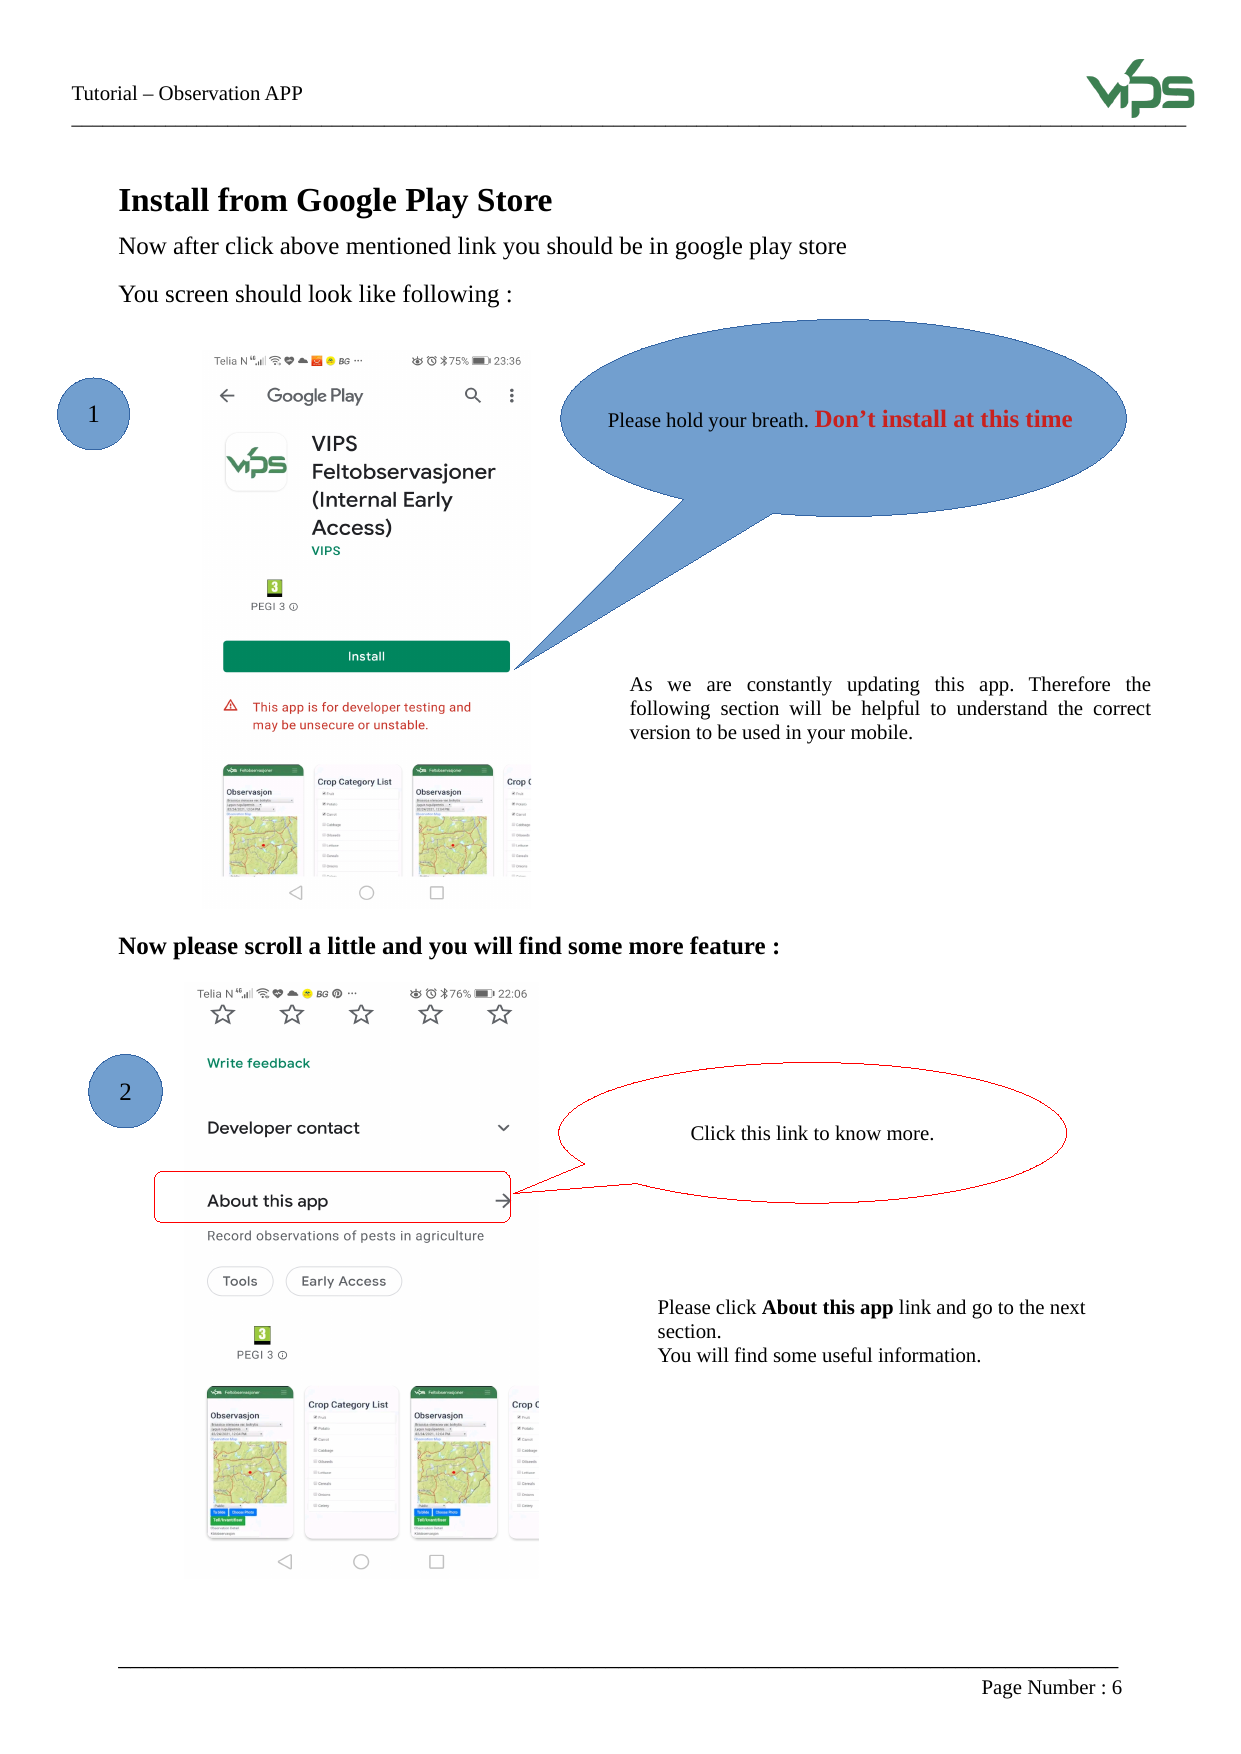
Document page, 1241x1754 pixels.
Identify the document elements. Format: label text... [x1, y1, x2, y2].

subtitle Install from Google Play Store [118, 180, 1122, 219]
text You screen should look like following : [118, 279, 1122, 341]
text Now please scroll a little and you will find some more feature : [118, 931, 1122, 959]
picture [183, 982, 539, 1579]
picture [202, 350, 532, 909]
text Now after click above mentioned link you should be in google play store [118, 231, 1122, 260]
picture [1086, 59, 1195, 118]
